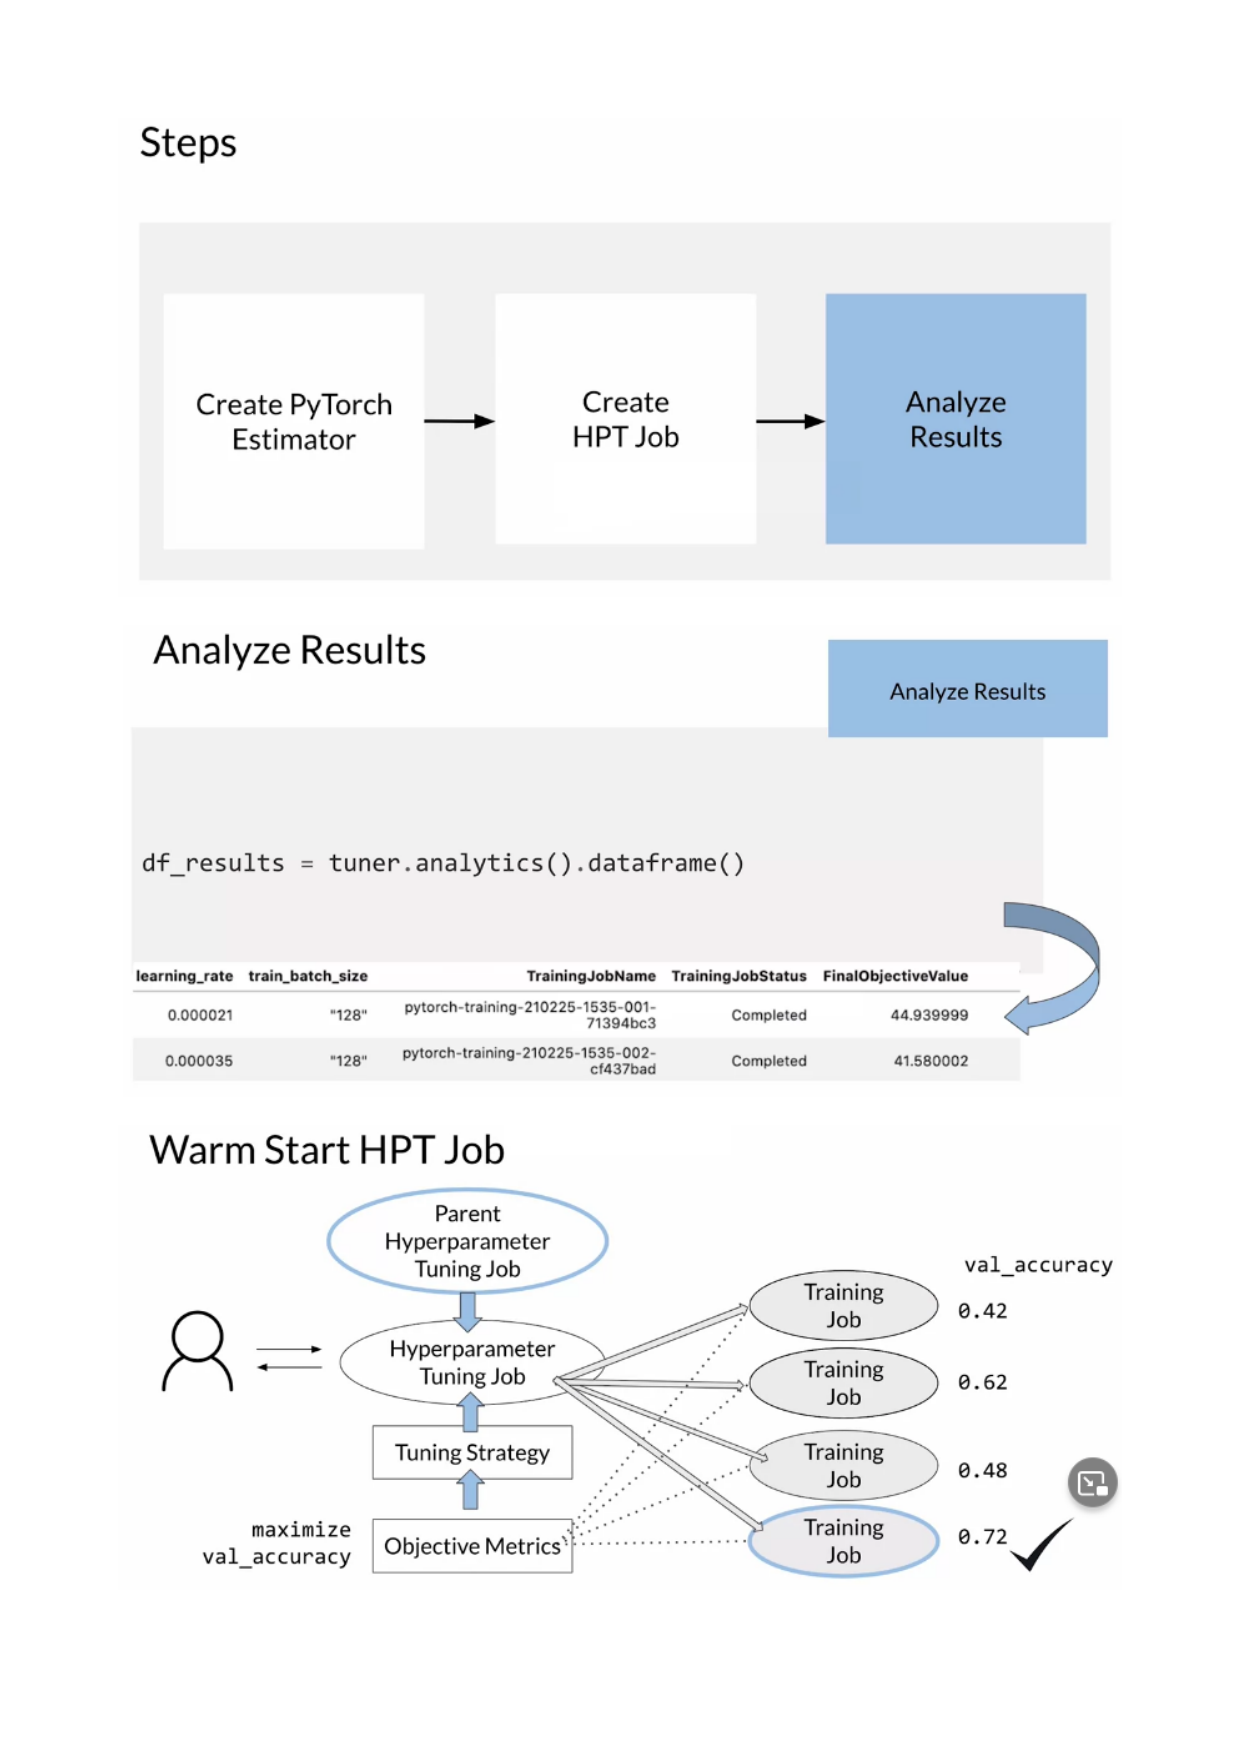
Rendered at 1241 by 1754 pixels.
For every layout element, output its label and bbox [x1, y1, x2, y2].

picture [118, 625, 1123, 1097]
picture [118, 118, 1123, 597]
picture [118, 1125, 1123, 1590]
